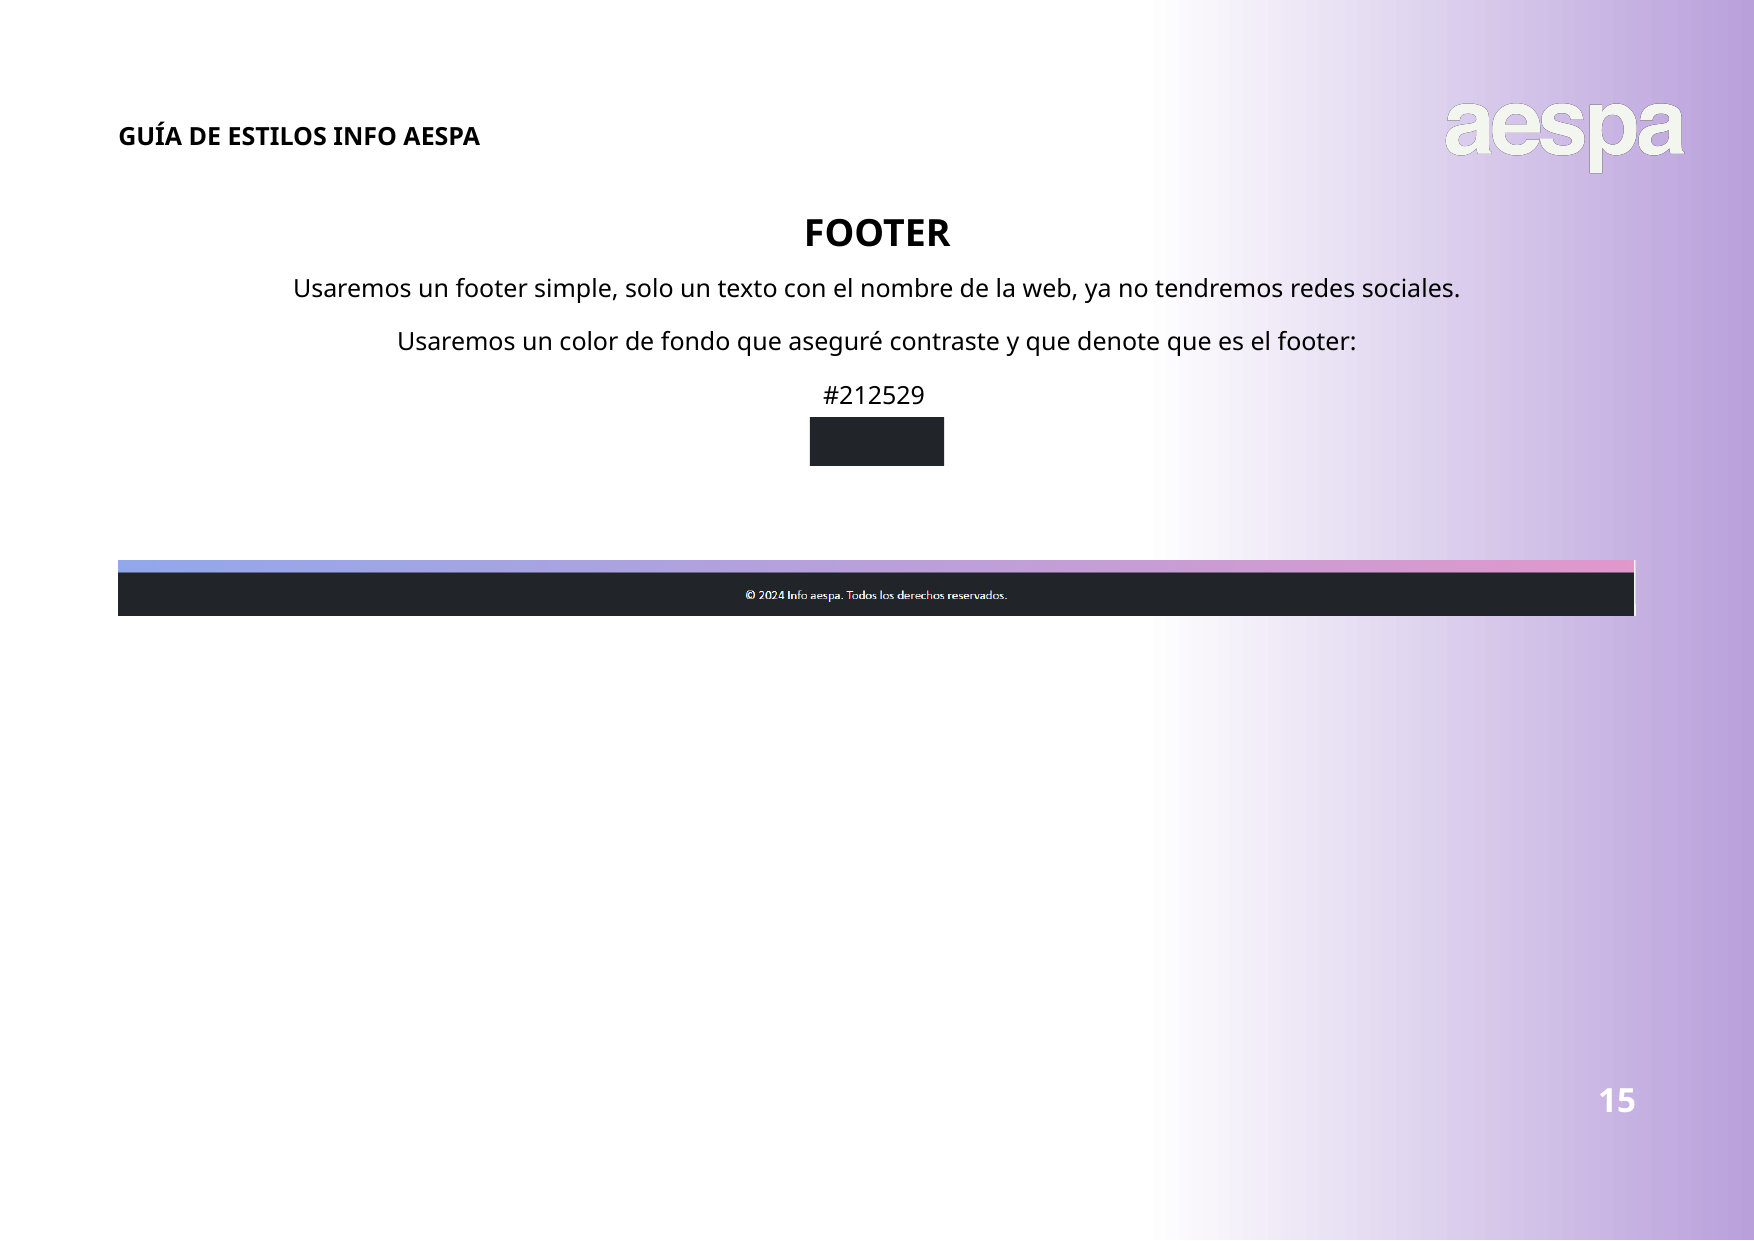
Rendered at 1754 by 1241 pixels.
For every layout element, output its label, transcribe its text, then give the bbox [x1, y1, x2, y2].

picture [1428, 88, 1703, 187]
text #212529 [118, 378, 1636, 494]
subtitle FOOTER [118, 207, 1636, 258]
picture [118, 560, 1636, 616]
text Usaremos un color de fondo que aseguré contraste y que denote que es el footer: [118, 324, 1636, 358]
text Usaremos un footer simple, solo un texto con el nombre de la web, ya no tendremos redes sociales. [118, 270, 1636, 304]
picture [809, 417, 945, 466]
